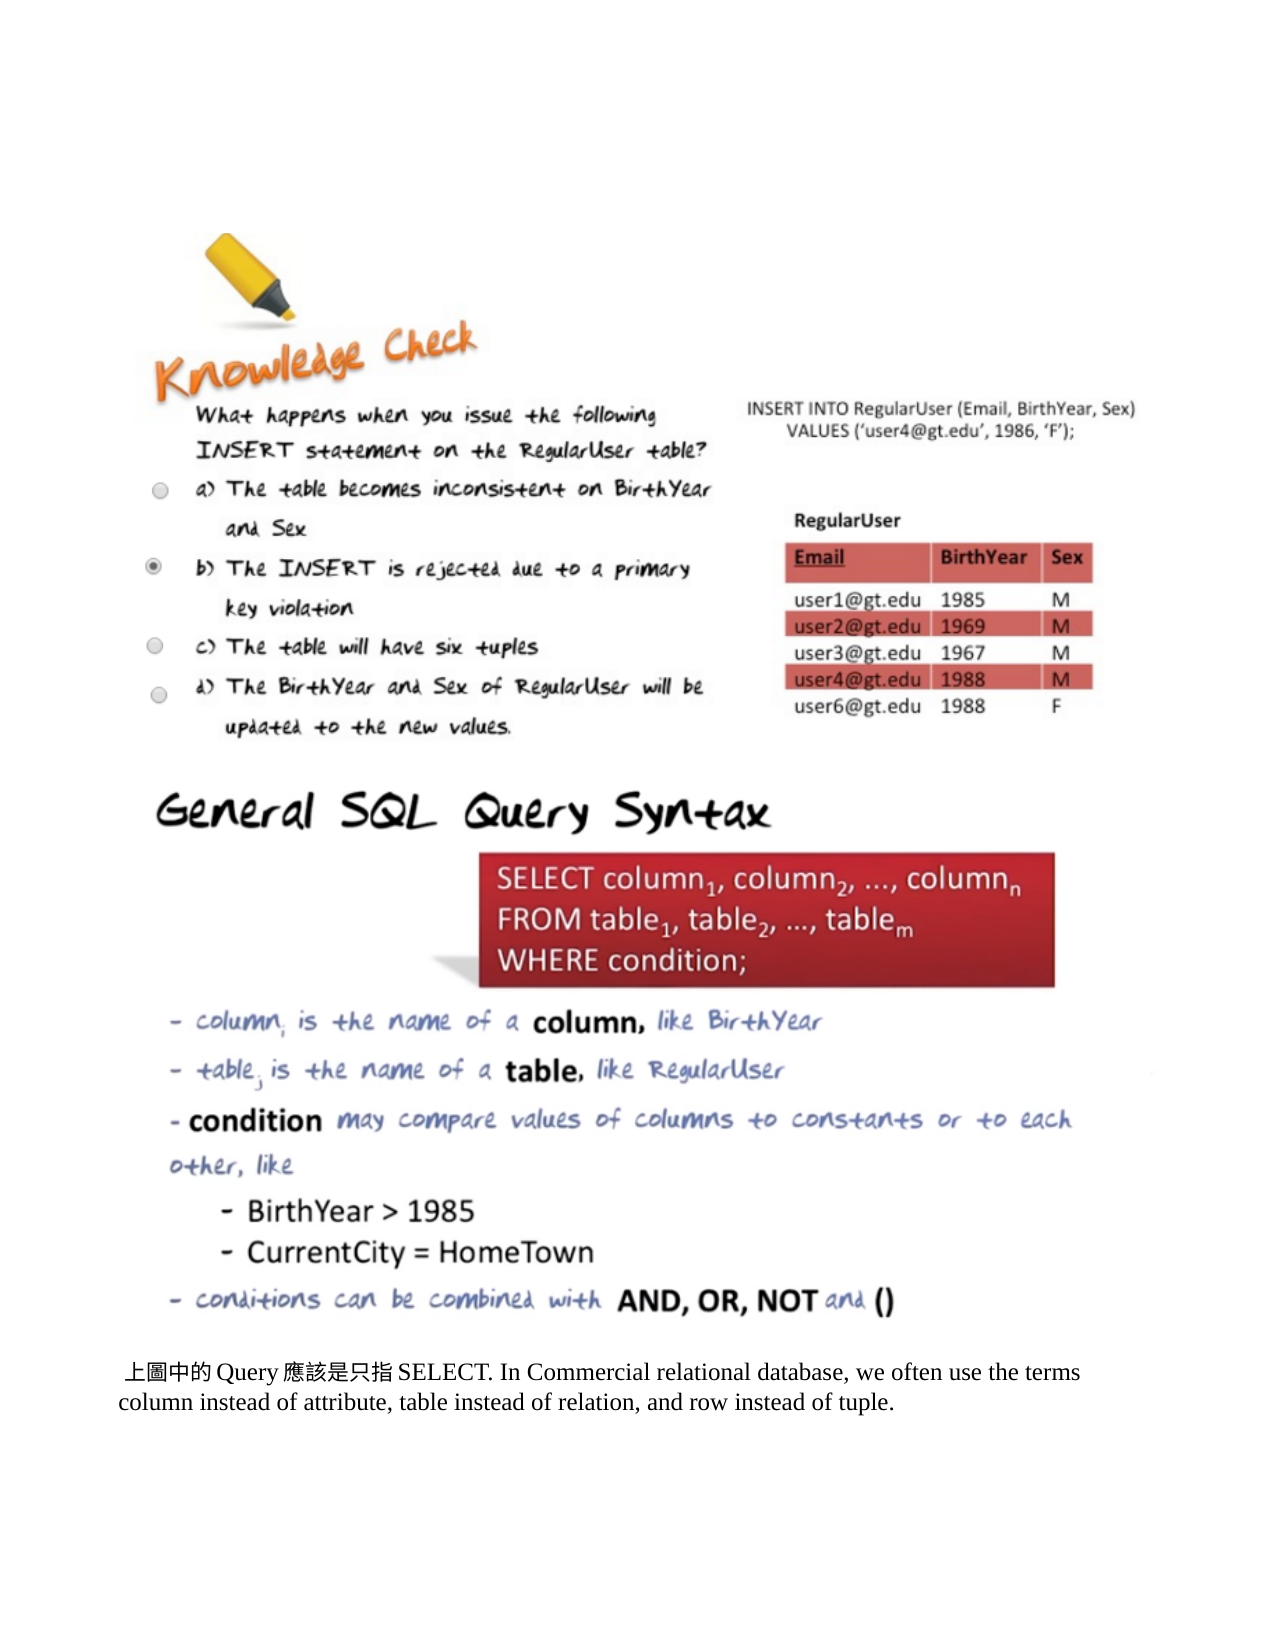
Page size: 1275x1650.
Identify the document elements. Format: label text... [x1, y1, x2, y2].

text 上圖中的Query應該是只指SELECT. In Commercial relational database, we often use the terms column instead of attribute, table instead of relation, and row instead of tuple. [118, 1355, 1157, 1416]
picture [118, 778, 1157, 1327]
picture [118, 233, 1157, 750]
